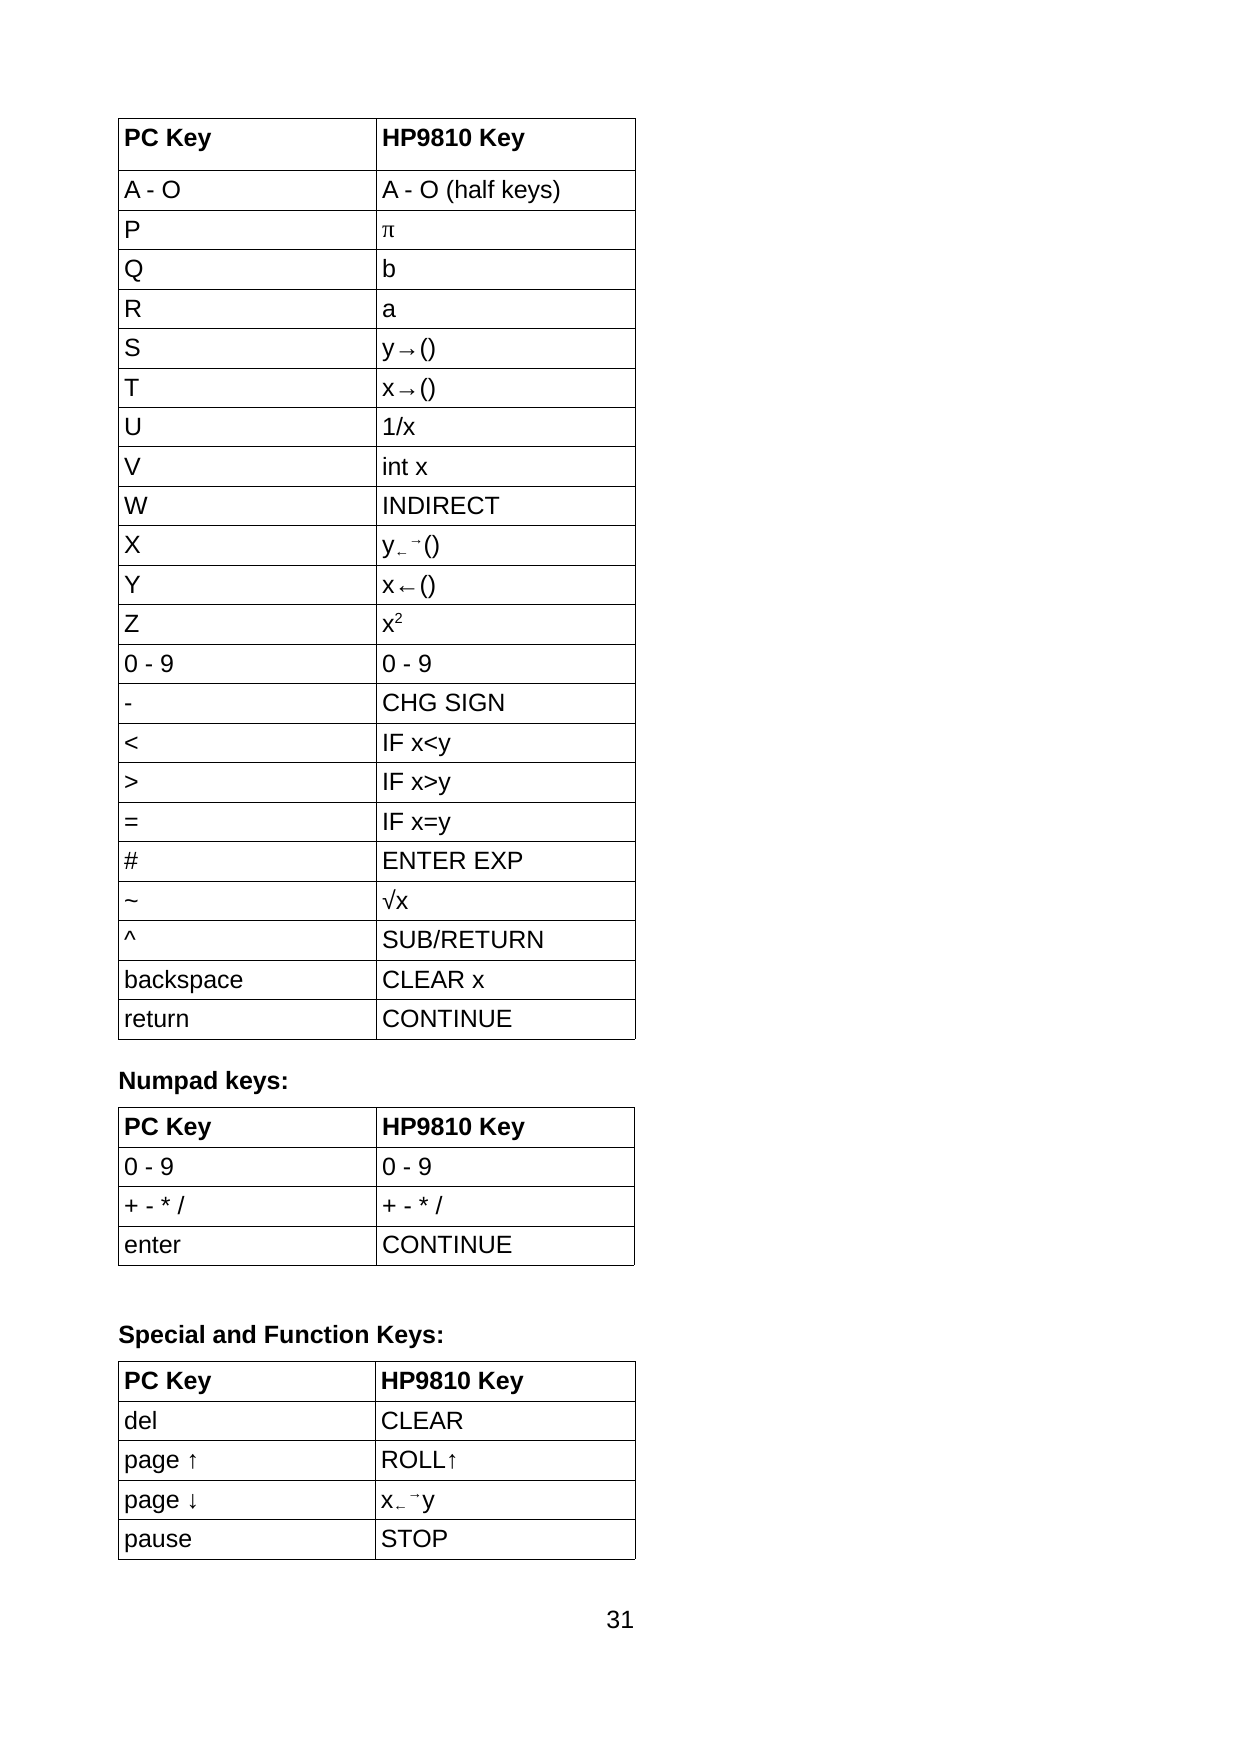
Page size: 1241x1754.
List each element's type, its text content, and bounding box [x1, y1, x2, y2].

table_cell CLEAR [376, 1402, 635, 1440]
table_cell CONTINUE [377, 1227, 634, 1265]
table_header PC Key [119, 1362, 375, 1401]
table_cell STOP [376, 1520, 635, 1559]
table_cell 0 - 9 [119, 645, 376, 683]
table_cell X [119, 526, 376, 565]
table_cell < [119, 724, 376, 762]
table_cell y←→() [377, 526, 635, 565]
table_cell # [119, 842, 376, 881]
table_cell + - * / [377, 1187, 634, 1226]
table_cell U [119, 408, 376, 446]
table_cell √x [377, 882, 635, 920]
table_cell return [119, 1000, 376, 1039]
table_cell P [119, 211, 376, 249]
table_cell enter [119, 1227, 376, 1265]
table_cell A - O (half keys) [377, 171, 635, 209]
table_header HP9810 Key [377, 1108, 634, 1147]
table_cell ROLL↑ [376, 1441, 635, 1480]
table_cell π [377, 211, 635, 249]
table_cell IF x>y [377, 763, 635, 802]
table_cell 0 - 9 [119, 1148, 376, 1186]
table_cell S [119, 329, 376, 367]
table_cell x←() [377, 566, 635, 604]
table_cell y→() [377, 329, 635, 367]
table_cell IF x<y [377, 724, 635, 762]
table_cell b [377, 250, 635, 288]
table_cell T [119, 369, 376, 407]
table_cell IF x=y [377, 803, 635, 841]
table_cell x→() [377, 369, 635, 407]
table_cell ENTER EXP [377, 842, 635, 881]
table_cell del [119, 1402, 375, 1440]
table_cell R [119, 290, 376, 328]
table_cell Z [119, 605, 376, 644]
table_cell page ↑ [119, 1441, 375, 1480]
text Numpad keys: [118, 1067, 1122, 1094]
table_cell - [119, 684, 376, 723]
table_cell x2 [377, 605, 635, 644]
table_cell V [119, 447, 376, 486]
table_cell int x [377, 447, 635, 486]
table_cell > [119, 763, 376, 802]
table_cell pause [119, 1520, 375, 1559]
table_header PC Key [119, 119, 376, 170]
table_cell Y [119, 566, 376, 604]
table_header HP9810 Key [377, 119, 635, 170]
table_cell a [377, 290, 635, 328]
table_header PC Key [119, 1108, 376, 1147]
table_cell SUB/RETURN [377, 921, 635, 960]
table_cell page ↓ [119, 1481, 375, 1519]
table_cell Q [119, 250, 376, 288]
table_cell 0 - 9 [377, 1148, 634, 1186]
table_cell CONTINUE [377, 1000, 635, 1039]
table_cell = [119, 803, 376, 841]
table_cell A - O [119, 171, 376, 209]
table_cell INDIRECT [377, 487, 635, 525]
table_cell ^ [119, 921, 376, 960]
table_cell W [119, 487, 376, 525]
table_cell ~ [119, 882, 376, 920]
text Special and Function Keys: [118, 1321, 1122, 1349]
table_cell CLEAR x [377, 961, 635, 999]
table_cell CHG SIGN [377, 684, 635, 723]
table_cell backspace [119, 961, 376, 999]
table_cell + - * / [119, 1187, 376, 1226]
table_cell x←→y [376, 1481, 635, 1519]
table_cell 0 - 9 [377, 645, 635, 683]
table_cell 1/x [377, 408, 635, 446]
table_header HP9810 Key [376, 1362, 635, 1401]
